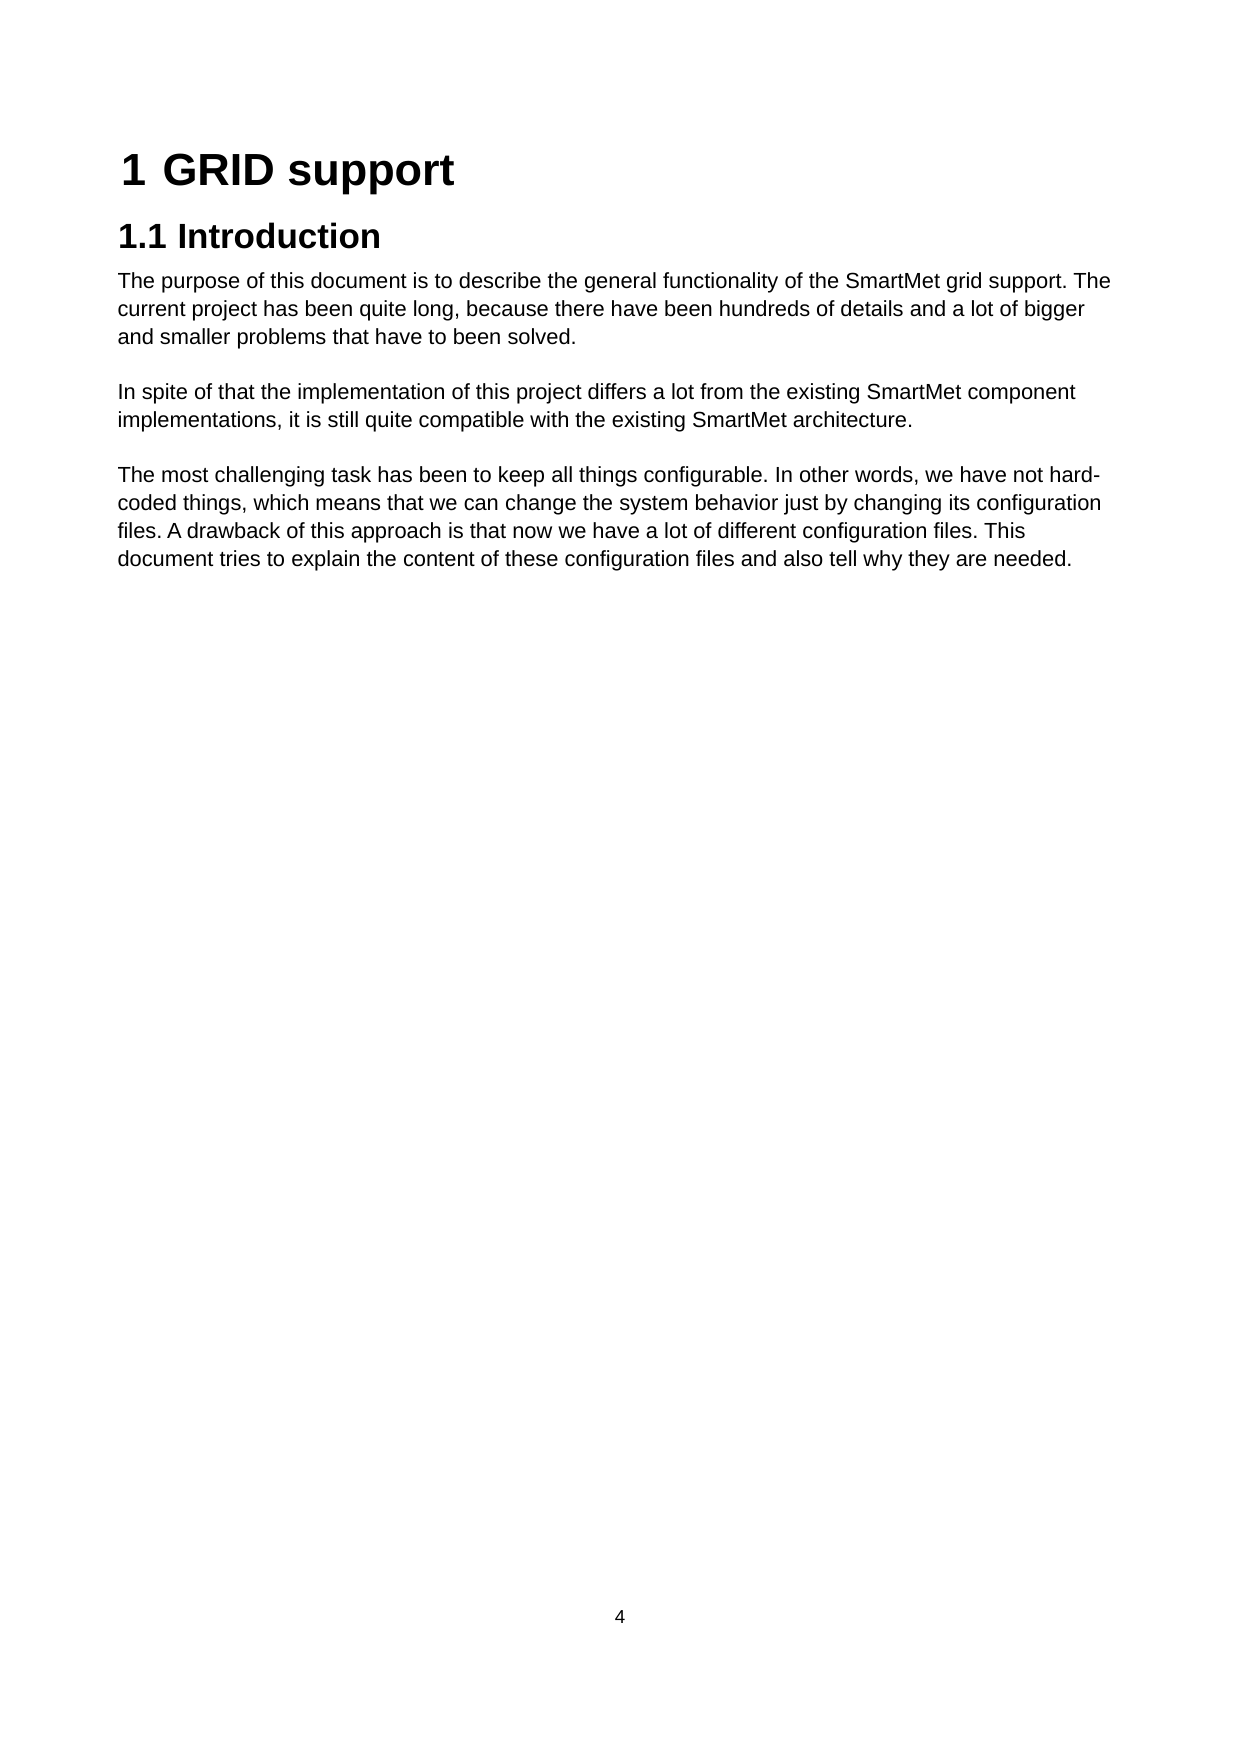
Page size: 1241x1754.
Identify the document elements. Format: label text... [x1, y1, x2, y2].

subtitle GRID support [108, 143, 1122, 195]
text The most challenging task has been to keep all things configurable. In other words, we have not hard-coded things, which means that we can change the system behavior just by changing its configuration files. A drawback of this approach is that now we have a lot of different configuration files. This document tries to explain the content of these configuration files and also tell why they are needed. [117, 462, 1122, 571]
subtitle Introduction [108, 216, 1122, 256]
text The purpose of this document is to describe the general functionality of the SmartMet grid support. The current project has been quite long, because there have been hundreds of details and a lot of bigger and smaller problems that have to been solved. [117, 268, 1122, 349]
text In spite of that the implementation of this project differs a lot from the existing SmartMet component implementations, it is still quite compatible with the existing SmartMet architecture. [117, 379, 1122, 432]
